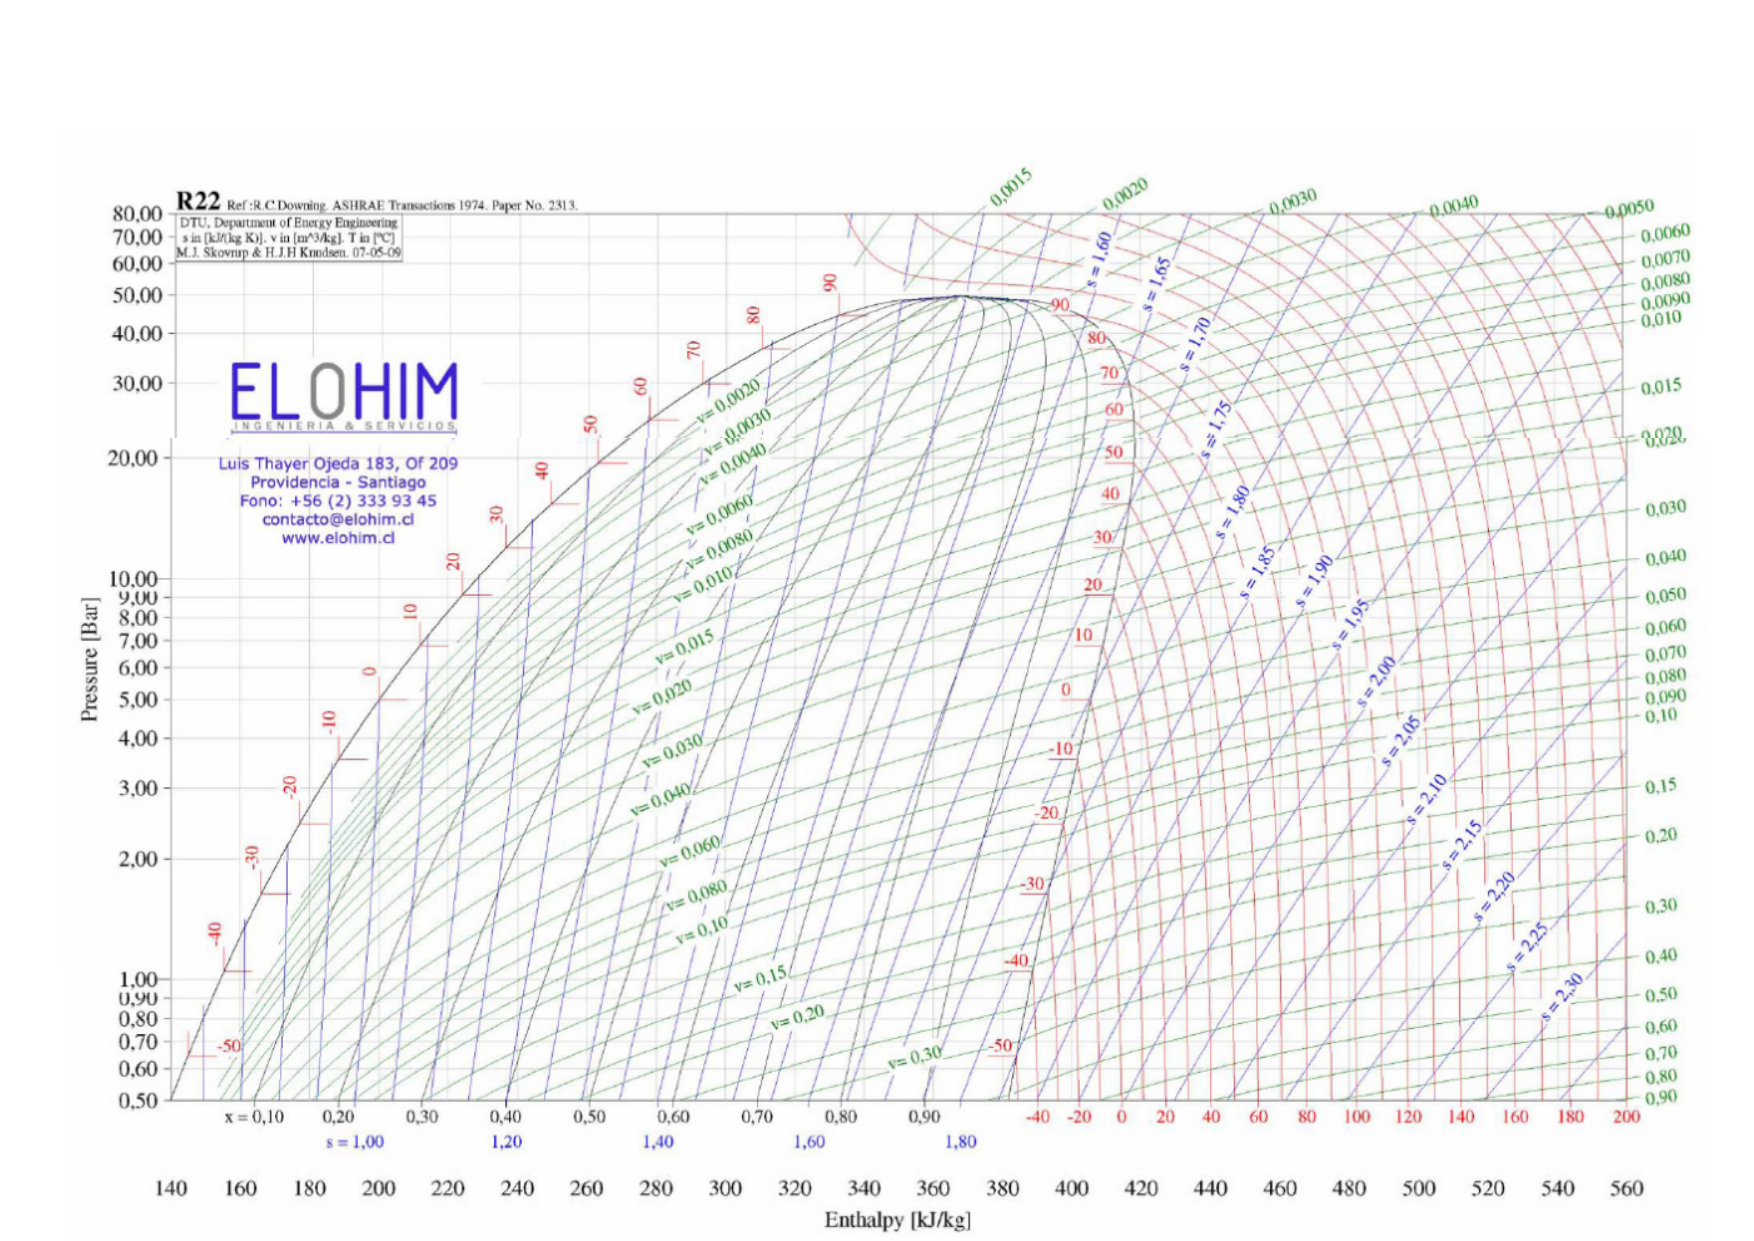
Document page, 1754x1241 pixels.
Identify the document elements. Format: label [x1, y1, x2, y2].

picture [59, 131, 1707, 1241]
